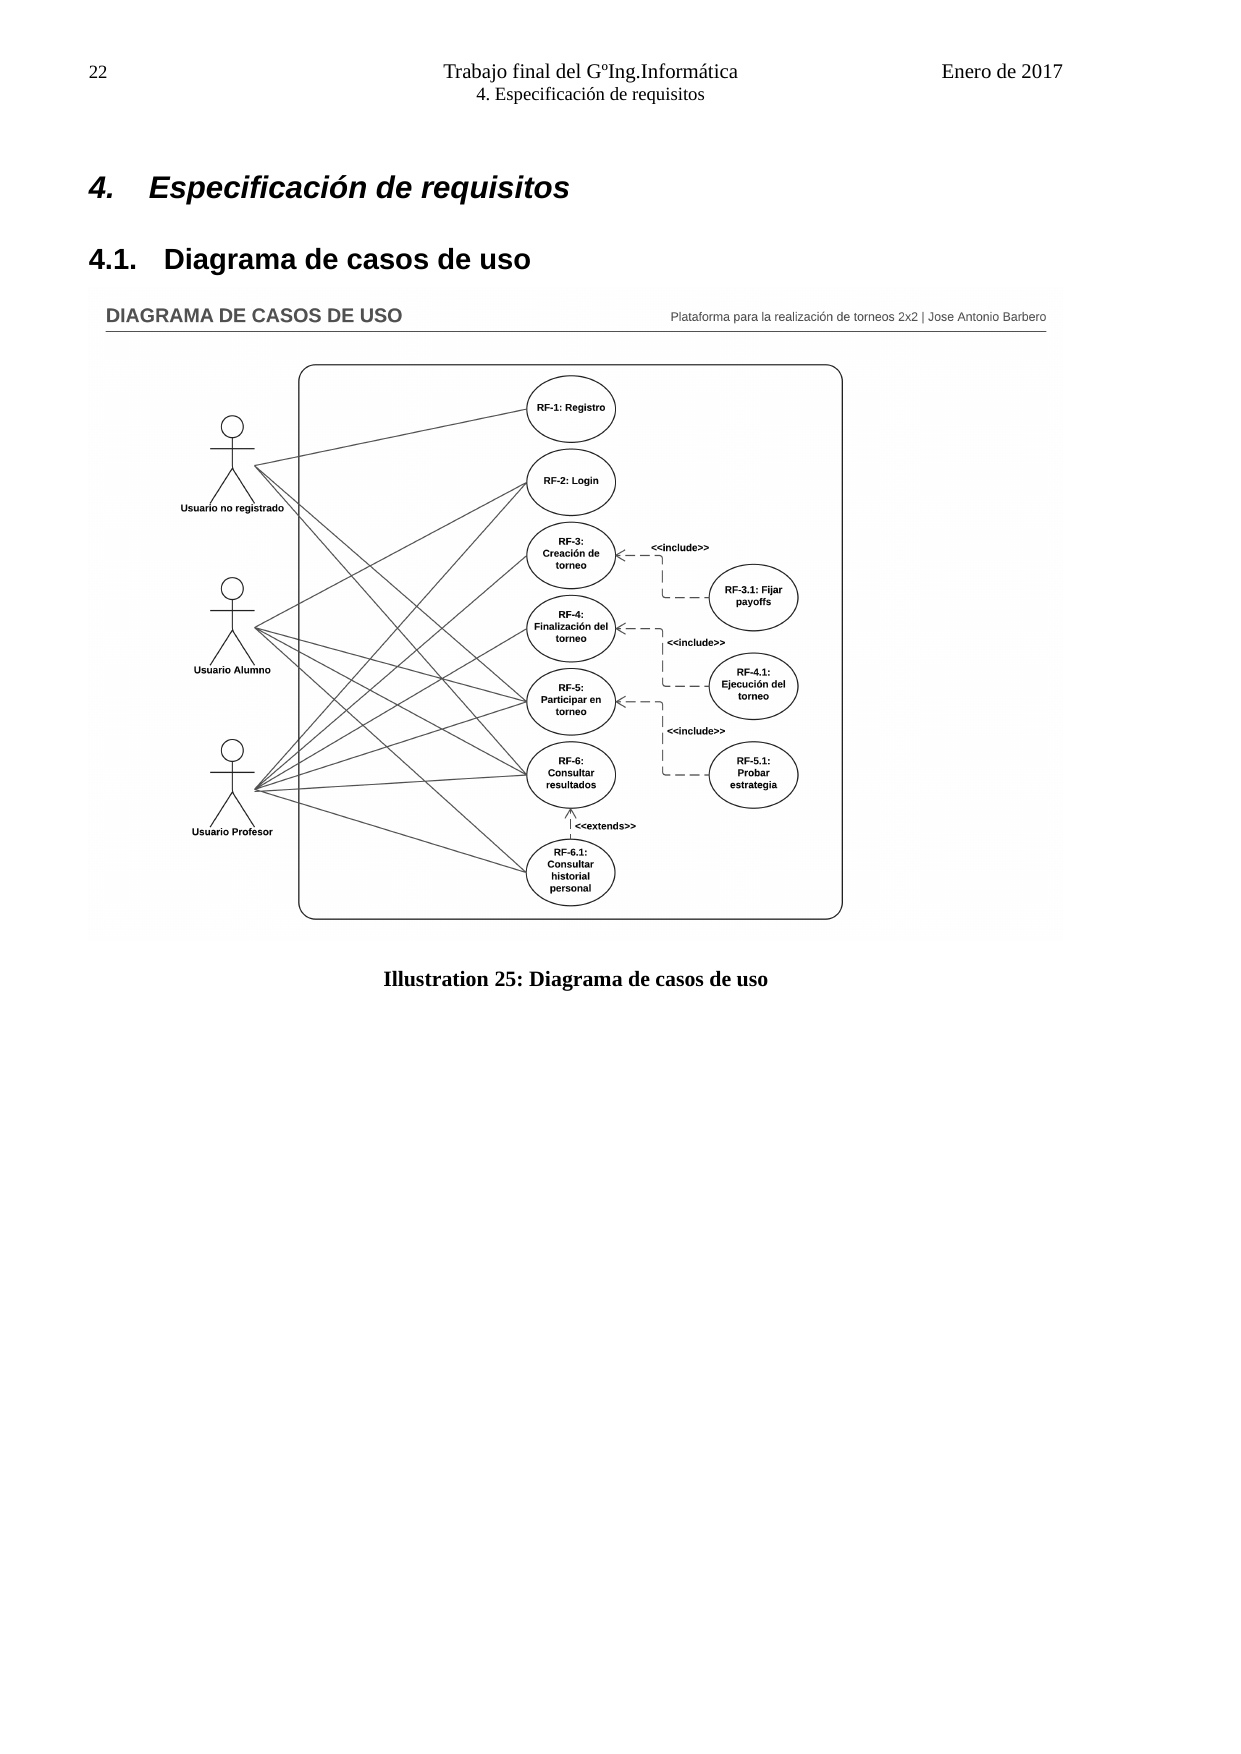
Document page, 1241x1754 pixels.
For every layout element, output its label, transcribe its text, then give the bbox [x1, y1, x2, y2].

subtitle Diagrama de casos de uso [88, 242, 1063, 276]
picture [88, 287, 1063, 941]
text Illustration 25: Diagrama de casos de uso [88, 941, 1063, 991]
subtitle Especificación de requisitos [88, 169, 1063, 206]
